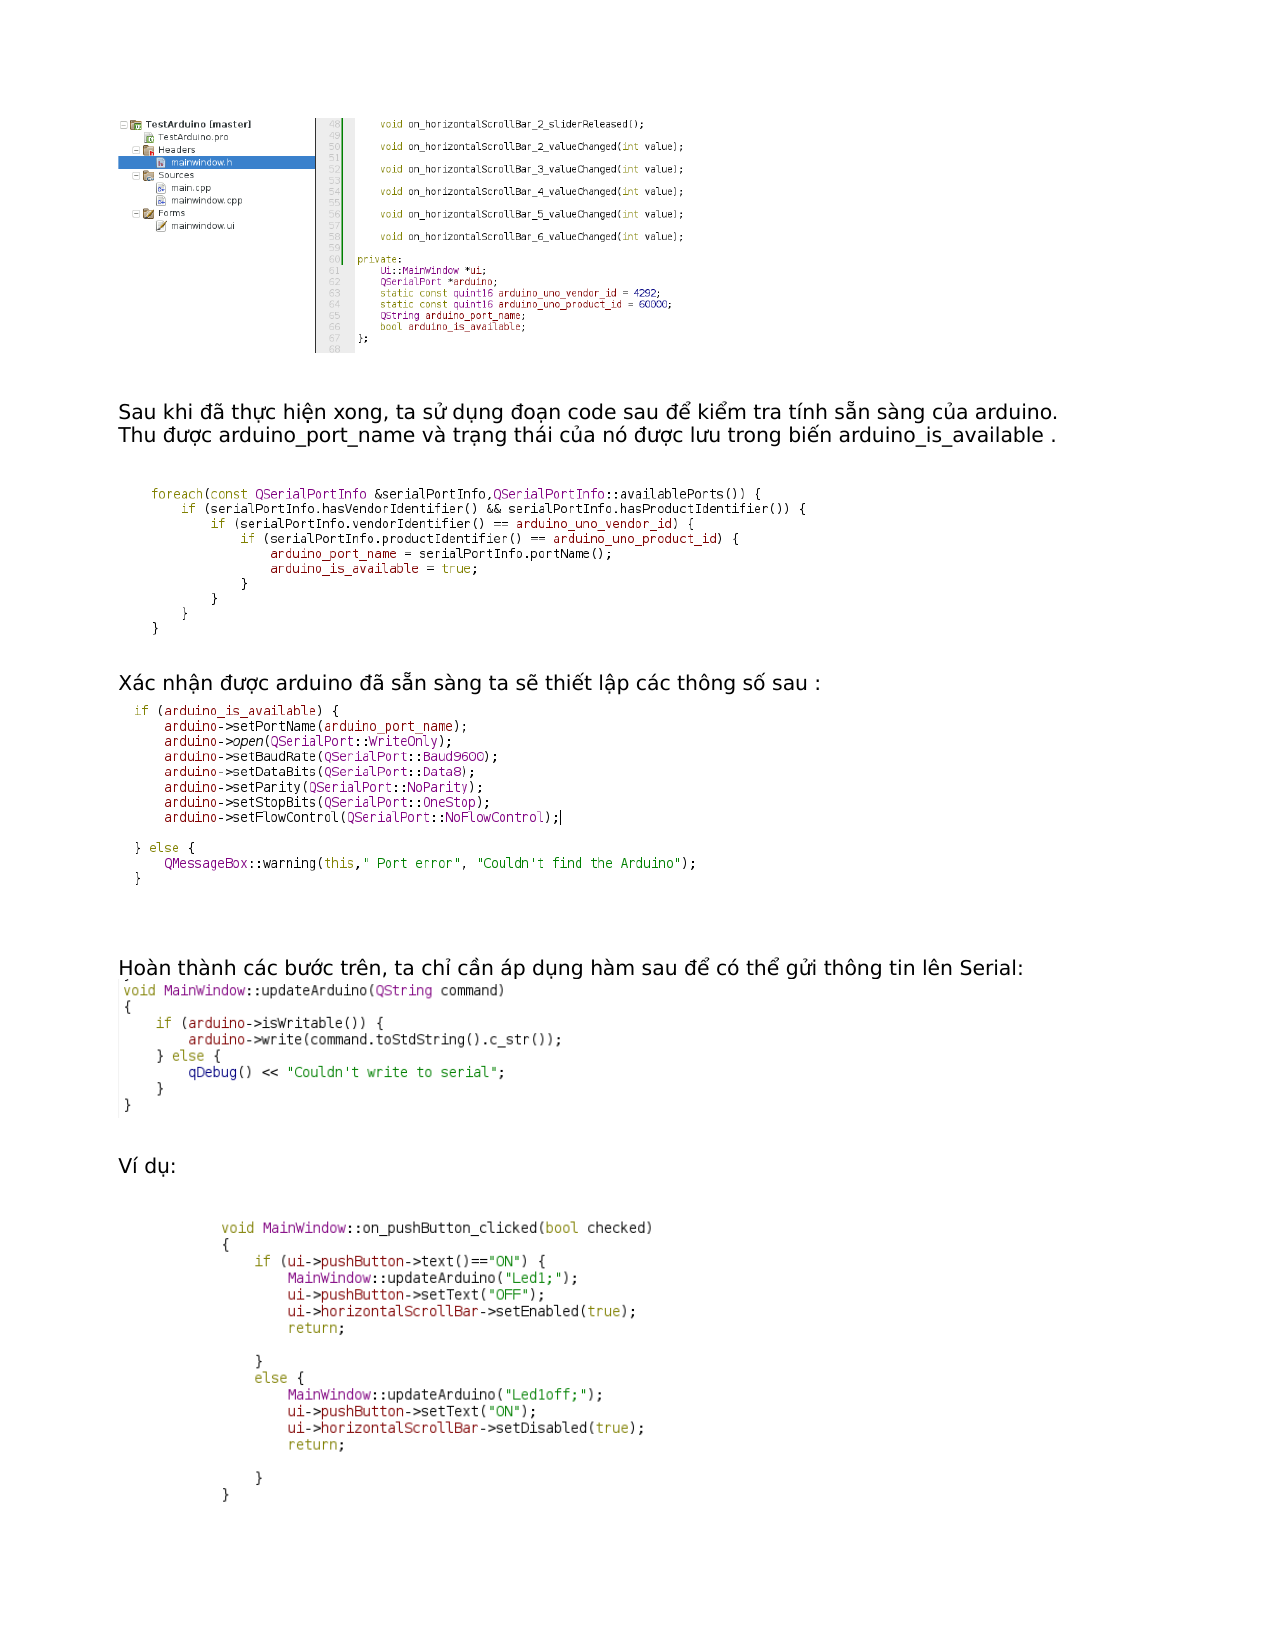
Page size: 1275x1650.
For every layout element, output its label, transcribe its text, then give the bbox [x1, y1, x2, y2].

picture [118, 695, 983, 909]
text Ví dụ: [118, 1155, 1157, 1178]
picture [118, 979, 983, 1118]
text Xác nhận được arduino đã sẵn sàng ta sẽ thiết lập các thông số sau : [118, 671, 1157, 695]
picture [220, 1209, 1098, 1509]
text Hoàn thành các bước trên, ta chỉ cần áp dụng hàm sau để có thể gửi thông tin lên Serial: [118, 956, 1157, 980]
picture [118, 471, 983, 648]
text Sau khi đã thực hiện xong, ta sử dụng đoạn code sau để kiểm tra tính sẵn sàng của arduino. [118, 400, 1157, 424]
text Thu được arduino_port_name và trạng thái của nó được lưu trong biến arduino_is_available . [118, 424, 1157, 447]
picture [118, 118, 984, 353]
